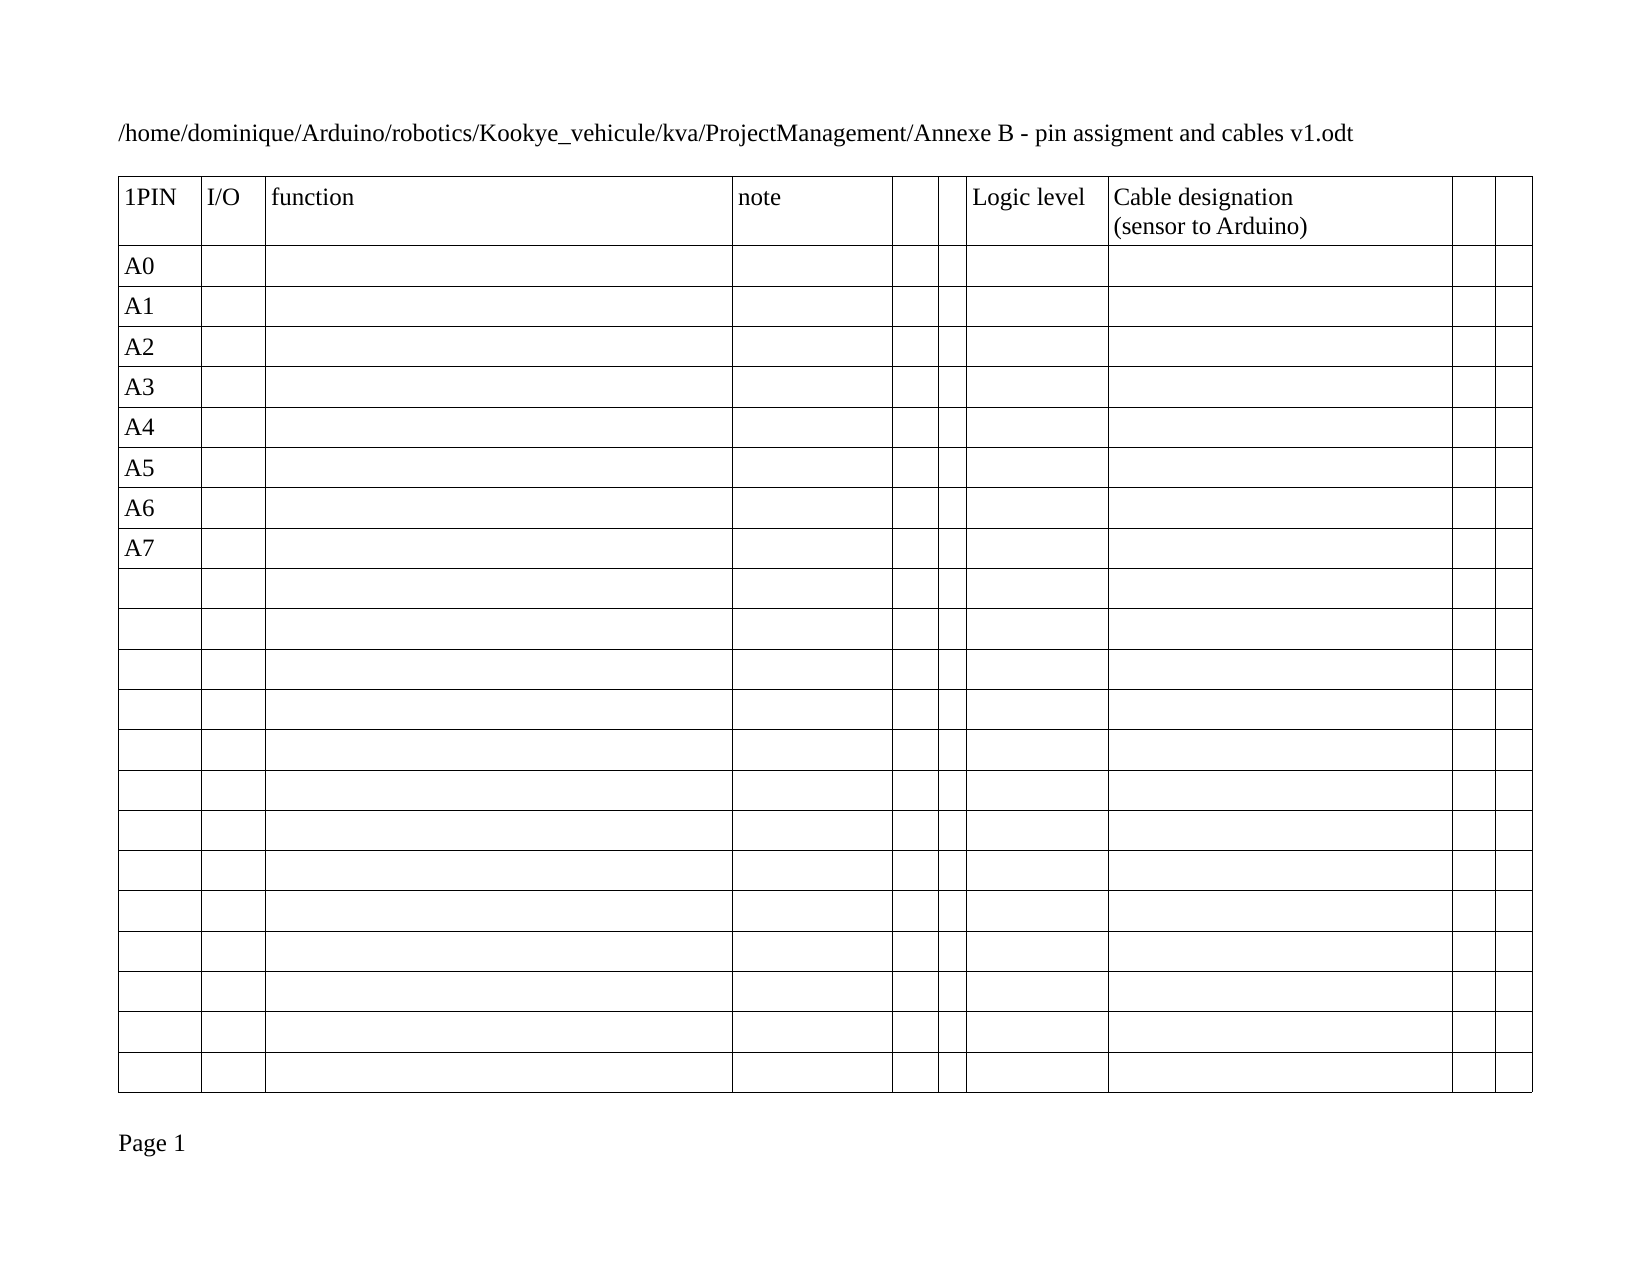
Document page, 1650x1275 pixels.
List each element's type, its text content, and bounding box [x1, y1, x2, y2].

table_cell [119, 650, 201, 689]
table_cell [1109, 1053, 1452, 1092]
table_cell [266, 730, 732, 769]
table_cell [1109, 932, 1452, 971]
table_header [893, 177, 938, 245]
table_cell [1453, 488, 1495, 528]
table_cell A6 [119, 488, 201, 528]
table_cell [1496, 609, 1532, 648]
table_cell [119, 771, 201, 810]
table_cell A7 [119, 529, 201, 568]
table_cell [1109, 811, 1452, 850]
table_cell [893, 488, 938, 528]
table_cell [1496, 287, 1532, 326]
table_cell [1496, 730, 1532, 769]
table_cell A1 [119, 287, 201, 326]
table_cell [266, 367, 732, 407]
table_cell [939, 972, 966, 1011]
table_cell [202, 448, 265, 487]
table_cell [202, 246, 265, 286]
table_cell [893, 609, 938, 648]
table_cell [967, 730, 1108, 769]
table_cell [939, 408, 966, 447]
table_cell [1453, 851, 1495, 890]
table_cell [939, 448, 966, 487]
table_cell [202, 569, 265, 608]
table_cell [202, 972, 265, 1011]
table_header function [266, 177, 732, 245]
table_cell [1496, 891, 1532, 931]
table_cell [1109, 529, 1452, 568]
table_cell [1109, 609, 1452, 648]
table_cell [202, 1012, 265, 1052]
table_cell [967, 327, 1108, 366]
table_cell [939, 609, 966, 648]
table_cell [893, 287, 938, 326]
table_cell [1453, 408, 1495, 447]
table_cell [266, 1053, 732, 1092]
table_cell [1453, 932, 1495, 971]
table_cell [202, 851, 265, 890]
table_cell [266, 287, 732, 326]
table_cell [1109, 448, 1452, 487]
table_cell [939, 287, 966, 326]
table_cell [266, 408, 732, 447]
table_cell [1453, 811, 1495, 850]
table_cell [733, 730, 892, 769]
table_cell [967, 287, 1108, 326]
table_cell [202, 327, 265, 366]
table_cell [733, 771, 892, 810]
table_cell [939, 488, 966, 528]
table_cell [733, 488, 892, 528]
table_header note [733, 177, 892, 245]
table_cell [266, 1012, 732, 1052]
table_cell [967, 771, 1108, 810]
table_cell [967, 569, 1108, 608]
table_cell A3 [119, 367, 201, 407]
table_cell [119, 932, 201, 971]
table_cell [939, 246, 966, 286]
table_cell [967, 1053, 1108, 1092]
table_cell [733, 811, 892, 850]
table_cell [893, 690, 938, 729]
table_cell [939, 327, 966, 366]
table_cell [893, 972, 938, 1011]
table_cell [1496, 690, 1532, 729]
table_cell [1109, 287, 1452, 326]
table_cell [1109, 690, 1452, 729]
table_cell [1496, 1012, 1532, 1052]
table_cell [119, 730, 201, 769]
table_cell [1109, 569, 1452, 608]
table_cell [266, 972, 732, 1011]
table_cell [266, 650, 732, 689]
table_cell [119, 569, 201, 608]
table_cell [1453, 650, 1495, 689]
table_cell [967, 851, 1108, 890]
table_cell [967, 891, 1108, 931]
table_cell [1453, 771, 1495, 810]
table_cell [733, 1053, 892, 1092]
table_cell [1453, 690, 1495, 729]
table_cell [893, 811, 938, 850]
table_cell [1109, 246, 1452, 286]
table_cell [202, 609, 265, 648]
table_cell [1496, 811, 1532, 850]
table_cell [939, 811, 966, 850]
table_cell [1496, 569, 1532, 608]
table_cell [119, 1053, 201, 1092]
table_cell [893, 448, 938, 487]
table_cell [733, 932, 892, 971]
table_cell [733, 327, 892, 366]
table_cell [733, 609, 892, 648]
table_cell [733, 891, 892, 931]
table_cell [893, 932, 938, 971]
table_cell [939, 1053, 966, 1092]
table_cell [1496, 650, 1532, 689]
table_cell [1453, 569, 1495, 608]
table_header [1496, 177, 1532, 245]
table_cell [1453, 730, 1495, 769]
table_cell [1453, 448, 1495, 487]
table_cell [1109, 488, 1452, 528]
table_cell [967, 408, 1108, 447]
table_cell [119, 851, 201, 890]
table_cell [202, 1053, 265, 1092]
table_header I/O [202, 177, 265, 245]
table_cell [733, 287, 892, 326]
table_cell [1109, 650, 1452, 689]
table_cell [733, 851, 892, 890]
table_cell [1496, 529, 1532, 568]
table_header [1453, 177, 1495, 245]
table_cell [1109, 367, 1452, 407]
table_cell [202, 650, 265, 689]
table_cell [893, 851, 938, 890]
table_cell [202, 891, 265, 931]
table_cell [119, 811, 201, 850]
table_cell A0 [119, 246, 201, 286]
table_cell [202, 367, 265, 407]
table_cell [266, 448, 732, 487]
table_cell [967, 609, 1108, 648]
table_cell [893, 1053, 938, 1092]
table_cell [266, 891, 732, 931]
table_cell [893, 730, 938, 769]
table_cell [939, 690, 966, 729]
table_cell [1453, 1012, 1495, 1052]
table_cell [967, 972, 1108, 1011]
table_cell [733, 529, 892, 568]
table_cell [893, 529, 938, 568]
table_cell [119, 972, 201, 1011]
table_cell [893, 327, 938, 366]
table_cell [1109, 972, 1452, 1011]
table_cell [1453, 367, 1495, 407]
table_header Cable designation (sensor to Arduino) [1109, 177, 1452, 245]
table_cell [893, 891, 938, 931]
table_cell [119, 891, 201, 931]
table_cell [939, 650, 966, 689]
table_cell [202, 730, 265, 769]
table_cell [967, 529, 1108, 568]
table_cell [266, 690, 732, 729]
table_cell [939, 367, 966, 407]
table_cell [1109, 327, 1452, 366]
table_cell [967, 932, 1108, 971]
table_header Logic level [967, 177, 1108, 245]
table_cell [1496, 1053, 1532, 1092]
table_cell [202, 287, 265, 326]
table_cell [939, 529, 966, 568]
table_cell [733, 1012, 892, 1052]
table_cell [202, 690, 265, 729]
table_cell [266, 327, 732, 366]
table_header 1PIN [119, 177, 201, 245]
table_cell [1109, 408, 1452, 447]
table_cell [1496, 367, 1532, 407]
table_cell [733, 246, 892, 286]
table_cell [202, 771, 265, 810]
table_cell [266, 771, 732, 810]
table_header [939, 177, 966, 245]
table_cell [266, 609, 732, 648]
table_cell [266, 569, 732, 608]
table_cell [733, 448, 892, 487]
table_cell [939, 932, 966, 971]
table_cell [1496, 246, 1532, 286]
table_cell [1496, 448, 1532, 487]
table_cell [967, 690, 1108, 729]
table_cell [1109, 771, 1452, 810]
table_cell [893, 771, 938, 810]
table_cell [893, 569, 938, 608]
table_cell A4 [119, 408, 201, 447]
table_cell [733, 367, 892, 407]
table_cell [967, 367, 1108, 407]
table_cell [1496, 972, 1532, 1011]
table_cell [202, 932, 265, 971]
table_cell [1496, 851, 1532, 890]
table_cell [893, 650, 938, 689]
table_cell [939, 730, 966, 769]
table_cell [1453, 609, 1495, 648]
table_cell [733, 650, 892, 689]
table_cell [967, 246, 1108, 286]
table_cell [202, 811, 265, 850]
table_cell [1109, 891, 1452, 931]
table_cell [202, 488, 265, 528]
table_cell [266, 811, 732, 850]
table_cell [939, 891, 966, 931]
table_cell [266, 851, 732, 890]
table_cell [1453, 327, 1495, 366]
table_cell [967, 650, 1108, 689]
table_cell A5 [119, 448, 201, 487]
table_cell [1453, 972, 1495, 1011]
table_cell [266, 488, 732, 528]
table_cell [119, 1012, 201, 1052]
table_cell [1453, 1053, 1495, 1092]
table_cell [1496, 488, 1532, 528]
table_cell [266, 932, 732, 971]
table_cell [893, 408, 938, 447]
table_cell [266, 529, 732, 568]
table_cell [1496, 932, 1532, 971]
table_cell [202, 529, 265, 568]
table_cell [893, 246, 938, 286]
table_cell [733, 408, 892, 447]
table_cell [1453, 287, 1495, 326]
table_cell [266, 246, 732, 286]
table_cell [1453, 529, 1495, 568]
table_cell A2 [119, 327, 201, 366]
table_cell [939, 1012, 966, 1052]
table_cell [893, 1012, 938, 1052]
table_cell [1496, 408, 1532, 447]
table_cell [119, 609, 201, 648]
table_cell [967, 448, 1108, 487]
table_cell [939, 569, 966, 608]
table_cell [1109, 1012, 1452, 1052]
table_cell [1453, 246, 1495, 286]
table_cell [939, 771, 966, 810]
table_cell [1496, 771, 1532, 810]
table_cell [1453, 891, 1495, 931]
table_cell [967, 811, 1108, 850]
table_cell [967, 1012, 1108, 1052]
table_cell [202, 408, 265, 447]
table_cell [733, 690, 892, 729]
table_cell [967, 488, 1108, 528]
table_cell [939, 851, 966, 890]
table_cell [733, 569, 892, 608]
table_cell [733, 972, 892, 1011]
table_cell [893, 367, 938, 407]
table_cell [119, 690, 201, 729]
table_cell [1109, 851, 1452, 890]
table_cell [1109, 730, 1452, 769]
table_cell [1496, 327, 1532, 366]
